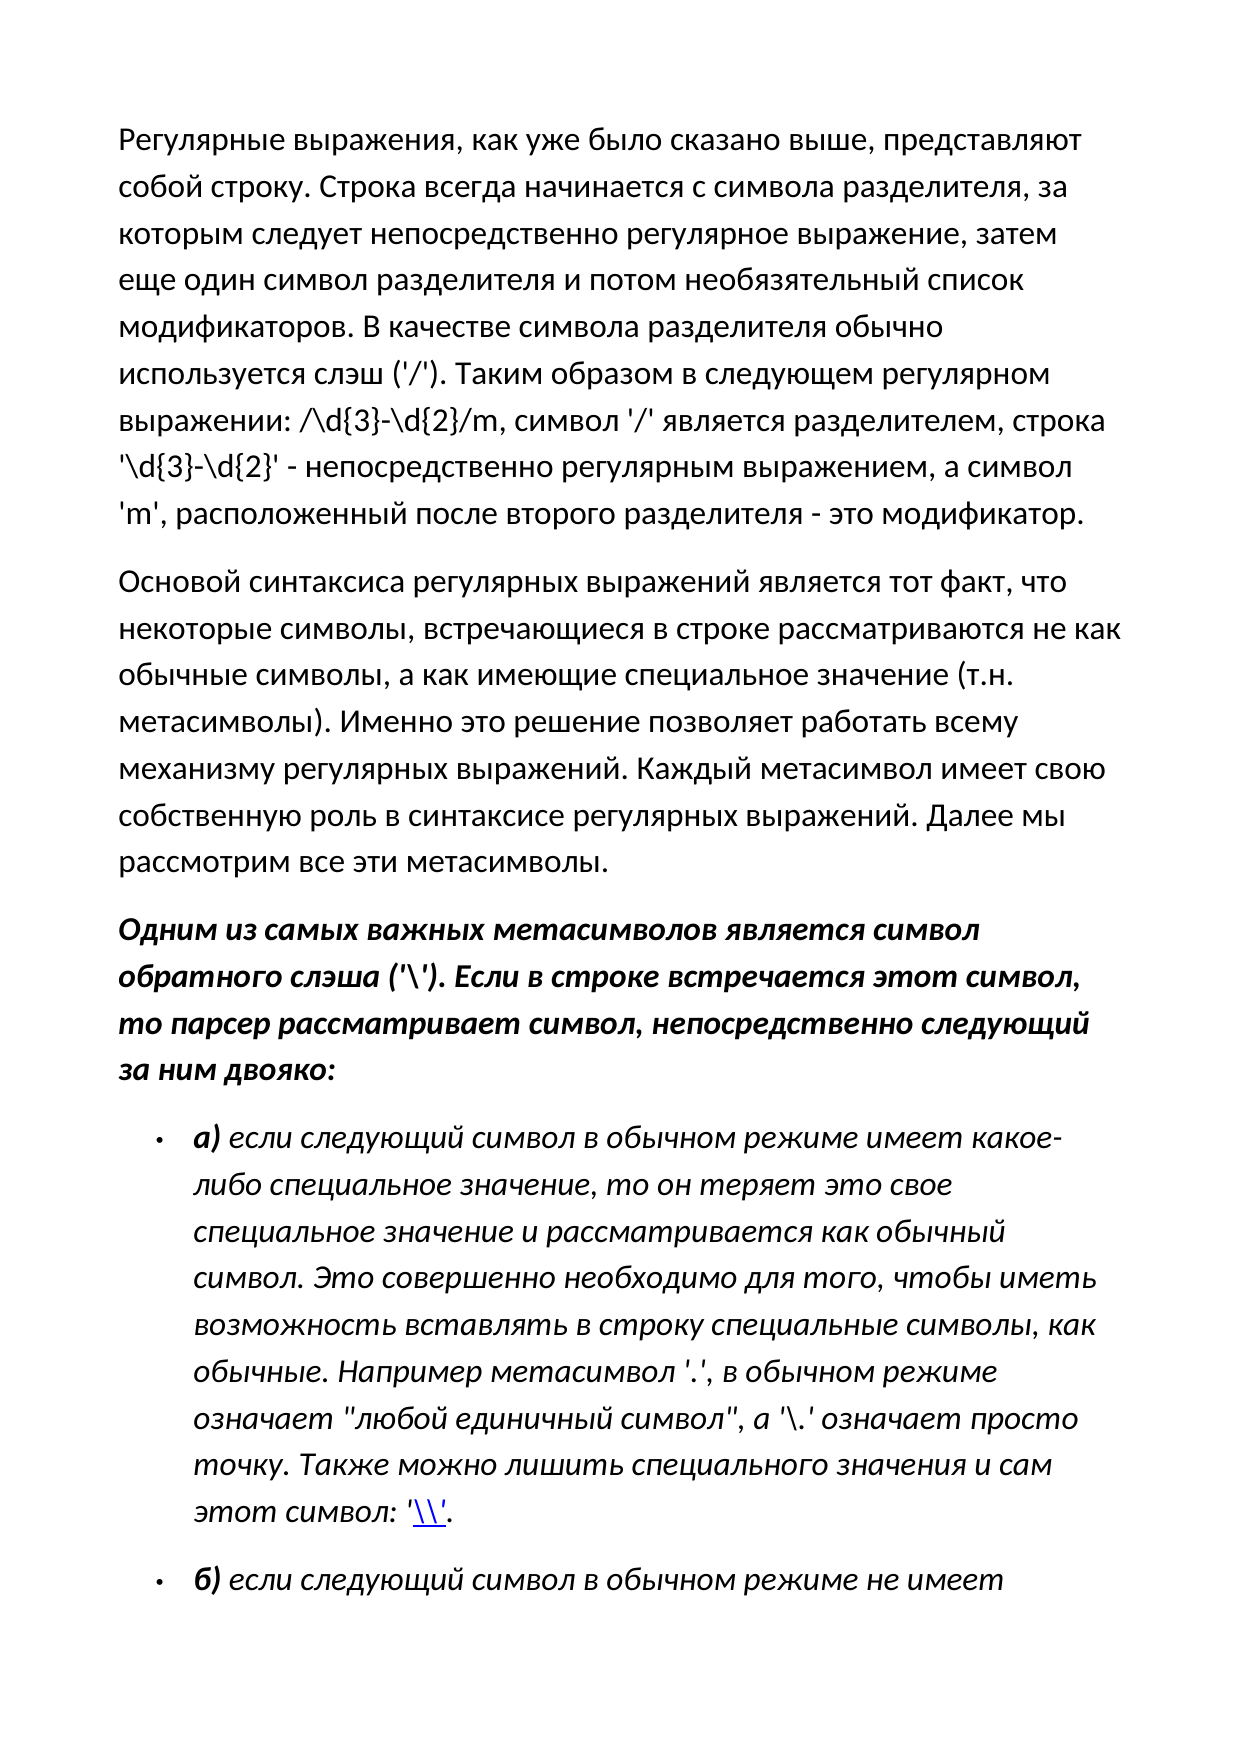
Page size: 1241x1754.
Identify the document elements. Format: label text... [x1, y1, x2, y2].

text Одним из самых важных метасимволов является символ обратного слэша ('\'). Если в строке встречается этот символ, то парсер рассматривает символ, непосредственно следующий за ним двояко: [118, 908, 1122, 1089]
text Регулярные выражения, как уже было сказано выше, представляют собой строку. Строка всегда начинается с символа разделителя, за которым следует непосредственно регулярное выражение, затем еще один символ разделителя и потом необязятельный список модификаторов. В качестве символа разделителя обычно используется слэш ('/'). Таким образом в следующем регулярном выражении: /\d{3}-\d{2}/m, символ '/' является разделителем, строка '\d{3}-\d{2}' - непосредственно регулярным выражением, а символ 'm', расположенный после второго разделителя - это модификатор. [118, 118, 1122, 533]
list б) если следующий символ в обычном режиме не имеет [156, 1558, 1122, 1598]
list а) если следующий символ в обычном режиме имеет какое-либо специальное значение, то он теряет это свое специальное значение и рассматривается как обычный символ. Это совершенно необходимо для того, чтобы иметь возможность вставлять в строку специальные символы, как обычные. Например метасимвол '.', в обычном режиме означает "любой единичный символ", а '\.' означает просто точку. Также можно лишить специального значения и сам этот символ: '\\'. [156, 1116, 1122, 1531]
text Основой синтаксиса регулярных выражений является тот факт, что некоторые символы, встречающиеся в строке рассматриваются не как обычные символы, а как имеющие специальное значение (т.н. метасимволы). Именно это решение позволяет работать всему механизму регулярных выражений. Каждый метасимвол имеет свою собственную роль в синтаксисе регулярных выражений. Далее мы рассмотрим все эти метасимволы. [118, 560, 1122, 881]
